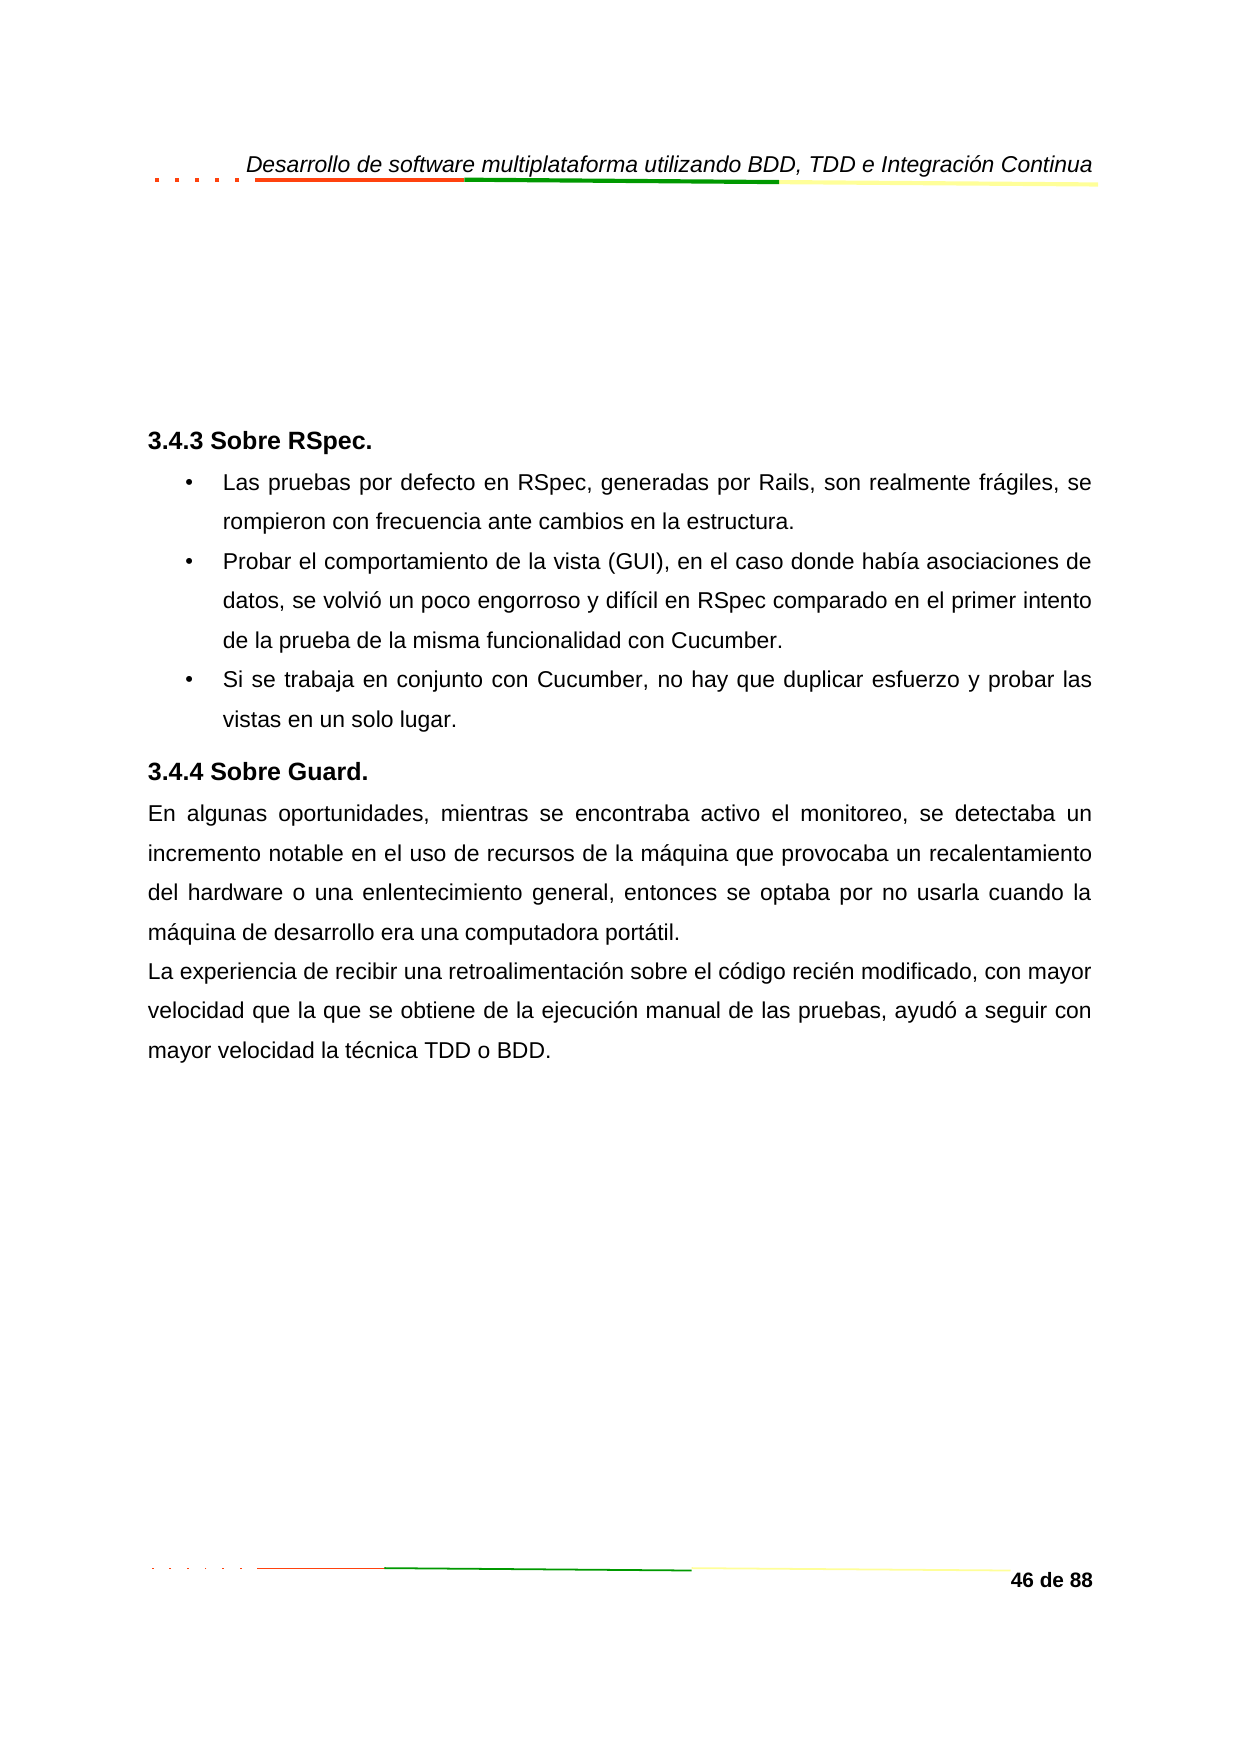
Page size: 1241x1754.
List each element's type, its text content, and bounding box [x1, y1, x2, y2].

text 3.4.4 Sobre Guard. [148, 757, 1093, 786]
list Si se trabaja en conjunto con Cucumber, no hay que duplicar esfuerzo y probar las vistas en un solo lugar. [185, 666, 1093, 732]
list Probar el comportamiento de la vista (GUI), en el caso donde había asociaciones de datos, se volvió un poco engorroso y difícil en RSpec comparado en el primer intento de la prueba de la misma funcionalidad con Cucumber. [185, 548, 1093, 653]
text La experiencia de recibir una retroalimentación sobre el código recién modificado, con mayor velocidad que la que se obtiene de la ejecución manual de las pruebas, ayudó a seguir con mayor velocidad la técnica TDD o BDD. [148, 958, 1093, 1063]
text 3.4.3 Sobre RSpec. [148, 426, 1093, 454]
list Las pruebas por defecto en RSpec, generadas por Rails, son realmente frágiles, se rompieron con frecuencia ante cambios en la estructura. [185, 469, 1093, 535]
text En algunas oportunidades, mientras se encontraba activo el monitoreo, se detectaba un incremento notable en el uso de recursos de la máquina que provocaba un recalentamiento del hardware o una enlentecimiento general, entonces se optaba por no usarla cuando la máquina de desarrollo era una computadora portátil. [148, 800, 1093, 945]
